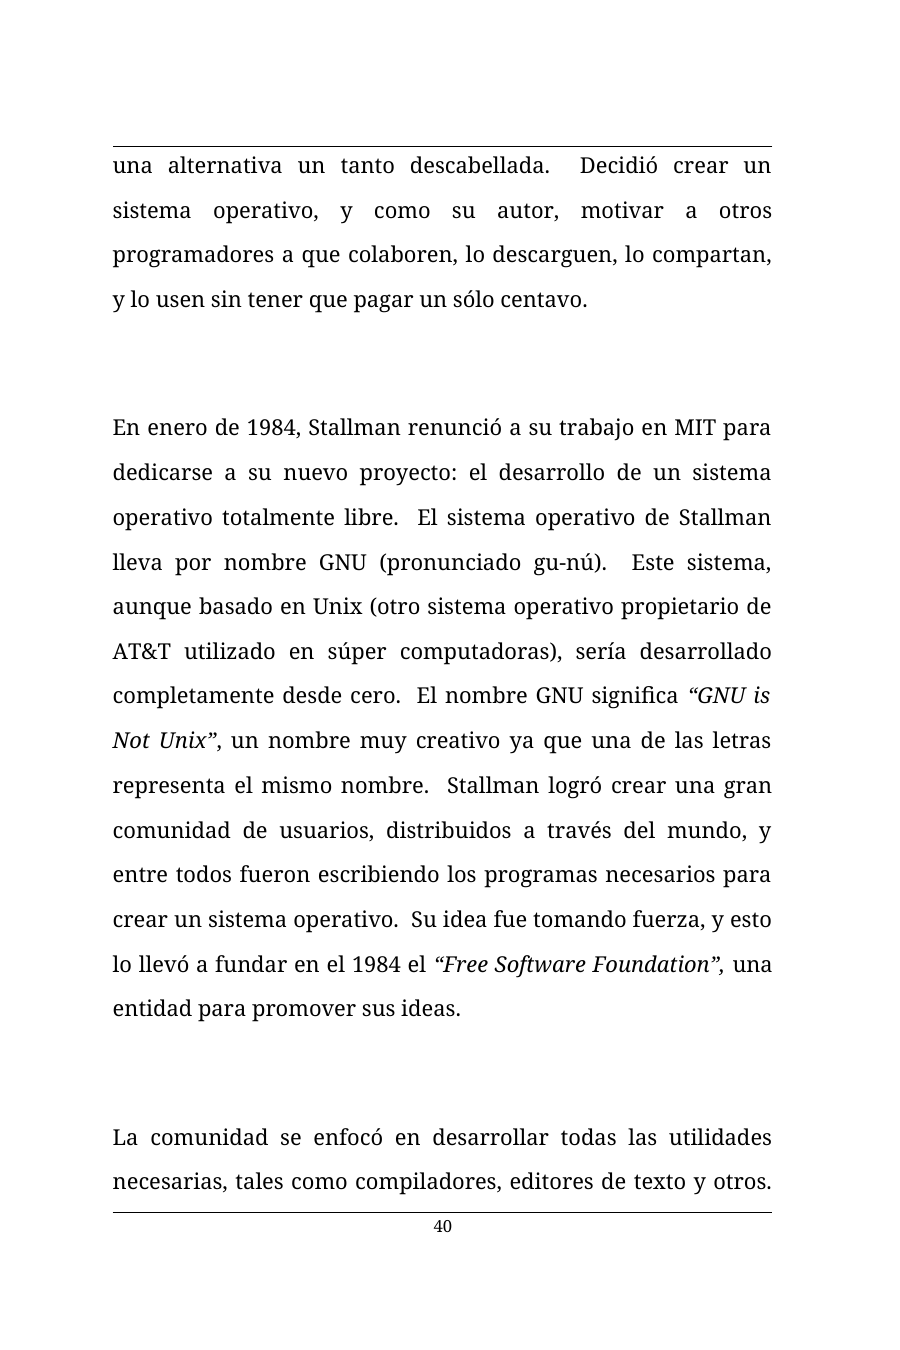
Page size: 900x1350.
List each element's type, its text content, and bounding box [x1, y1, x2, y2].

text una alternativa un tanto descabellada. Decidió crear un sistema operativo, y como su autor, motivar a otros programadores a que colaboren, lo descarguen, lo compartan, y lo usen sin tener que pagar un sólo centavo. [112, 150, 772, 314]
text En enero de 1984, Stallman renunció a su trabajo en MIT para dedicarse a su nuevo proyecto: el desarrollo de un sistema operativo totalmente libre. El sistema operativo de Stallman lleva por nombre GNU (pronunciado gu-nú). Este sistema, aunque basado en Unix (otro sistema operativo propietario de AT&T utilizado en súper computadoras), sería desarrollado completamente desde cero. El nombre GNU significa “GNU is Not Unix”, un nombre muy creativo ya que una de las letras representa el mismo nombre. Stallman logró crear una gran comunidad de usuarios, distribuidos a través del mundo, y entre todos fueron escribiendo los programas necesarios para crear un sistema operativo. Su idea fue tomando fuerza, y esto lo llevó a fundar en el 1984 el “Free Software Foundation”, una entidad para promover sus ideas. [112, 412, 772, 1023]
text La comunidad se enfocó en desarrollar todas las utilidades necesarias, tales como compiladores, editores de texto y otros. [112, 1122, 772, 1196]
